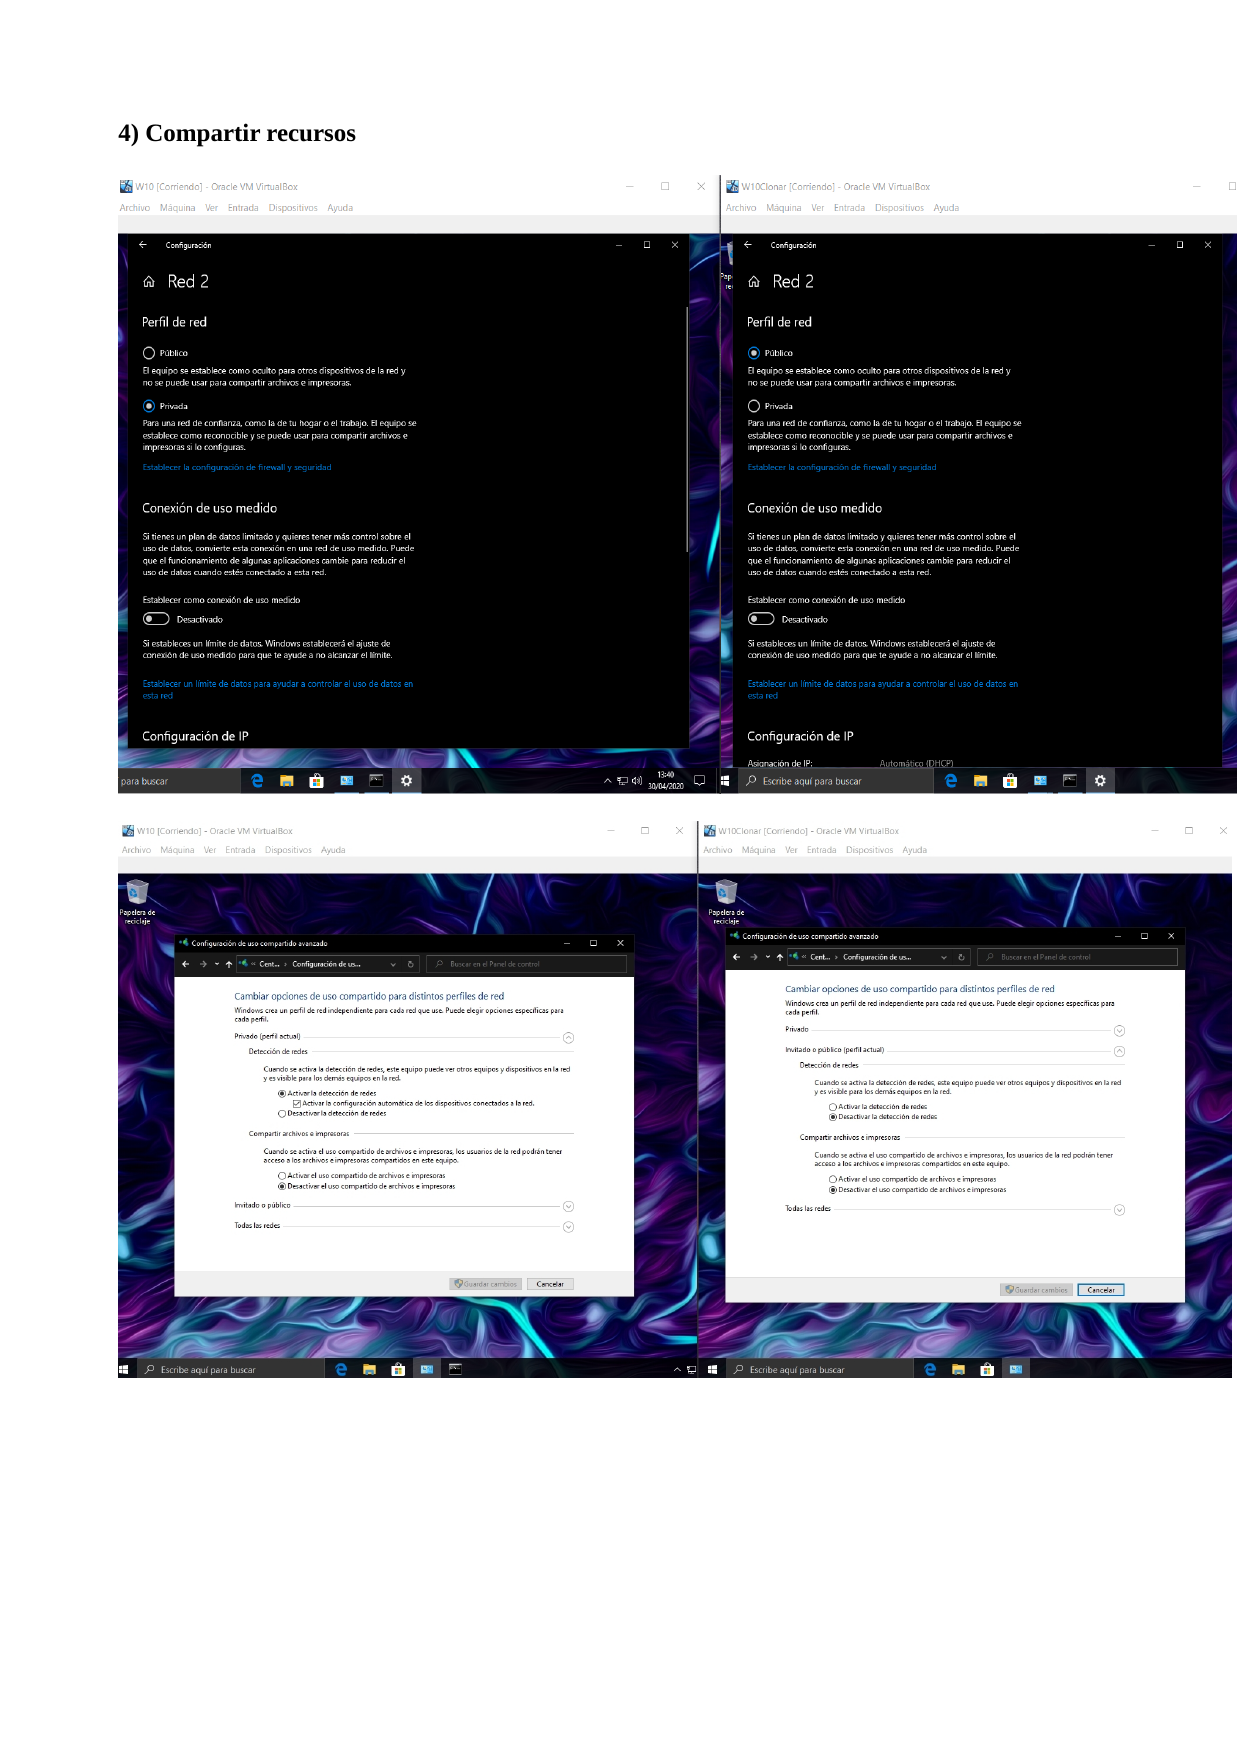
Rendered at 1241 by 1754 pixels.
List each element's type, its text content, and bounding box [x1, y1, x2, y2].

picture [118, 821, 1232, 1378]
picture [118, 175, 1237, 794]
text 4) Compartir recursos [118, 118, 1122, 147]
